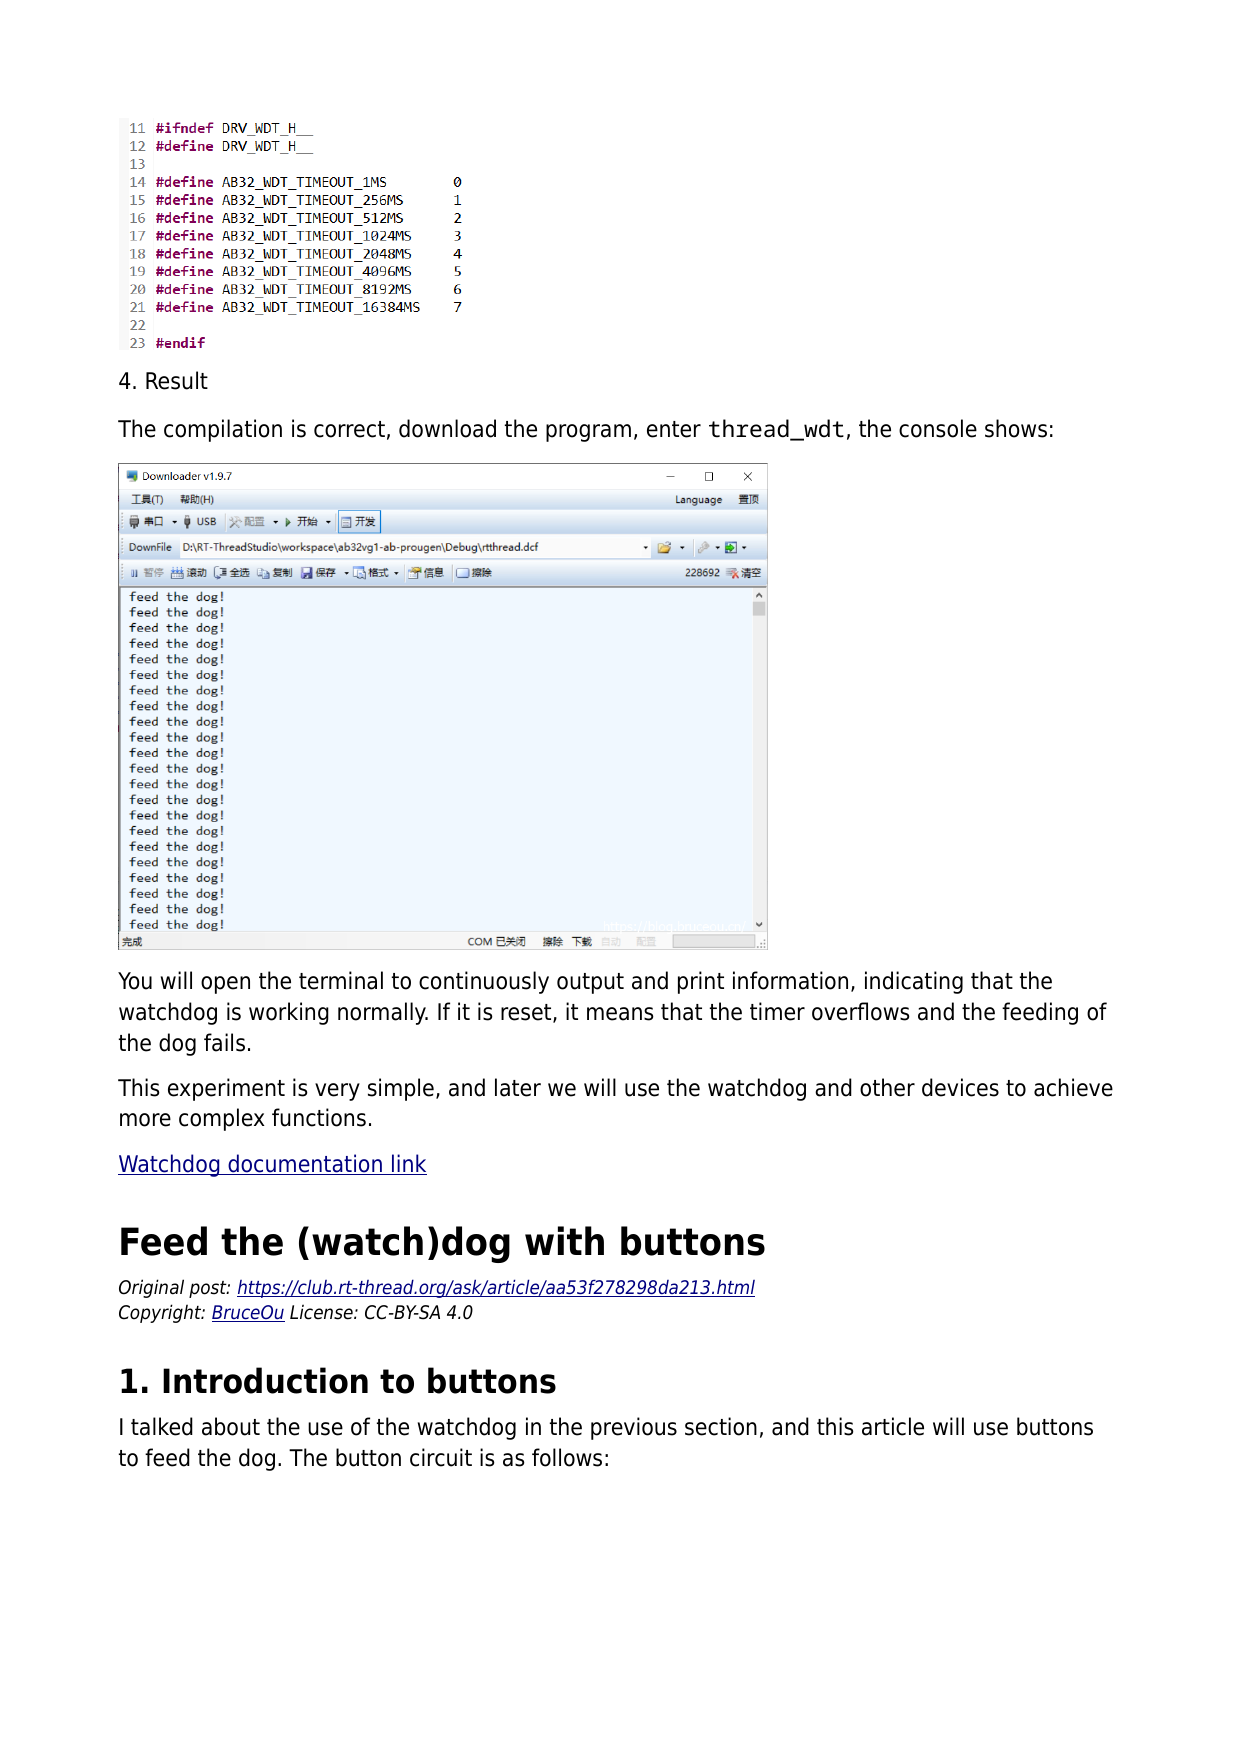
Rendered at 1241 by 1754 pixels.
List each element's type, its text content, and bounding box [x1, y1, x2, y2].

text 4. Result [118, 368, 1122, 395]
picture [118, 118, 768, 350]
text Watchdog documentation link [118, 1151, 1122, 1177]
picture [118, 463, 768, 950]
text I talked about the use of the watchdog in the previous section, and this article will use buttons to feed the dog. The button circuit is as follows: [118, 1414, 1122, 1471]
subtitle Feed the (watch)dog with buttons [118, 1221, 1122, 1264]
text Original post: https://club.rt-thread.org/ask/article/aa53f278298da213.html [118, 1277, 1122, 1299]
text You will open the terminal to continuously output and print information, indicating that the watchdog is working normally. If it is reset, it means that the timer overflows and the feeding of the dog fails. [118, 968, 1122, 1056]
text Copyright: BruceOu License: CC-BY-SA 4.0 [118, 1302, 1122, 1324]
text This experiment is very simple, and later we will use the watchdog and other devices to achieve more complex functions. [118, 1075, 1122, 1132]
subtitle 1. Introduction to buttons [118, 1363, 1122, 1402]
text The compilation is correct, download the program, enter thread_wdt, the console shows: [118, 413, 1122, 444]
